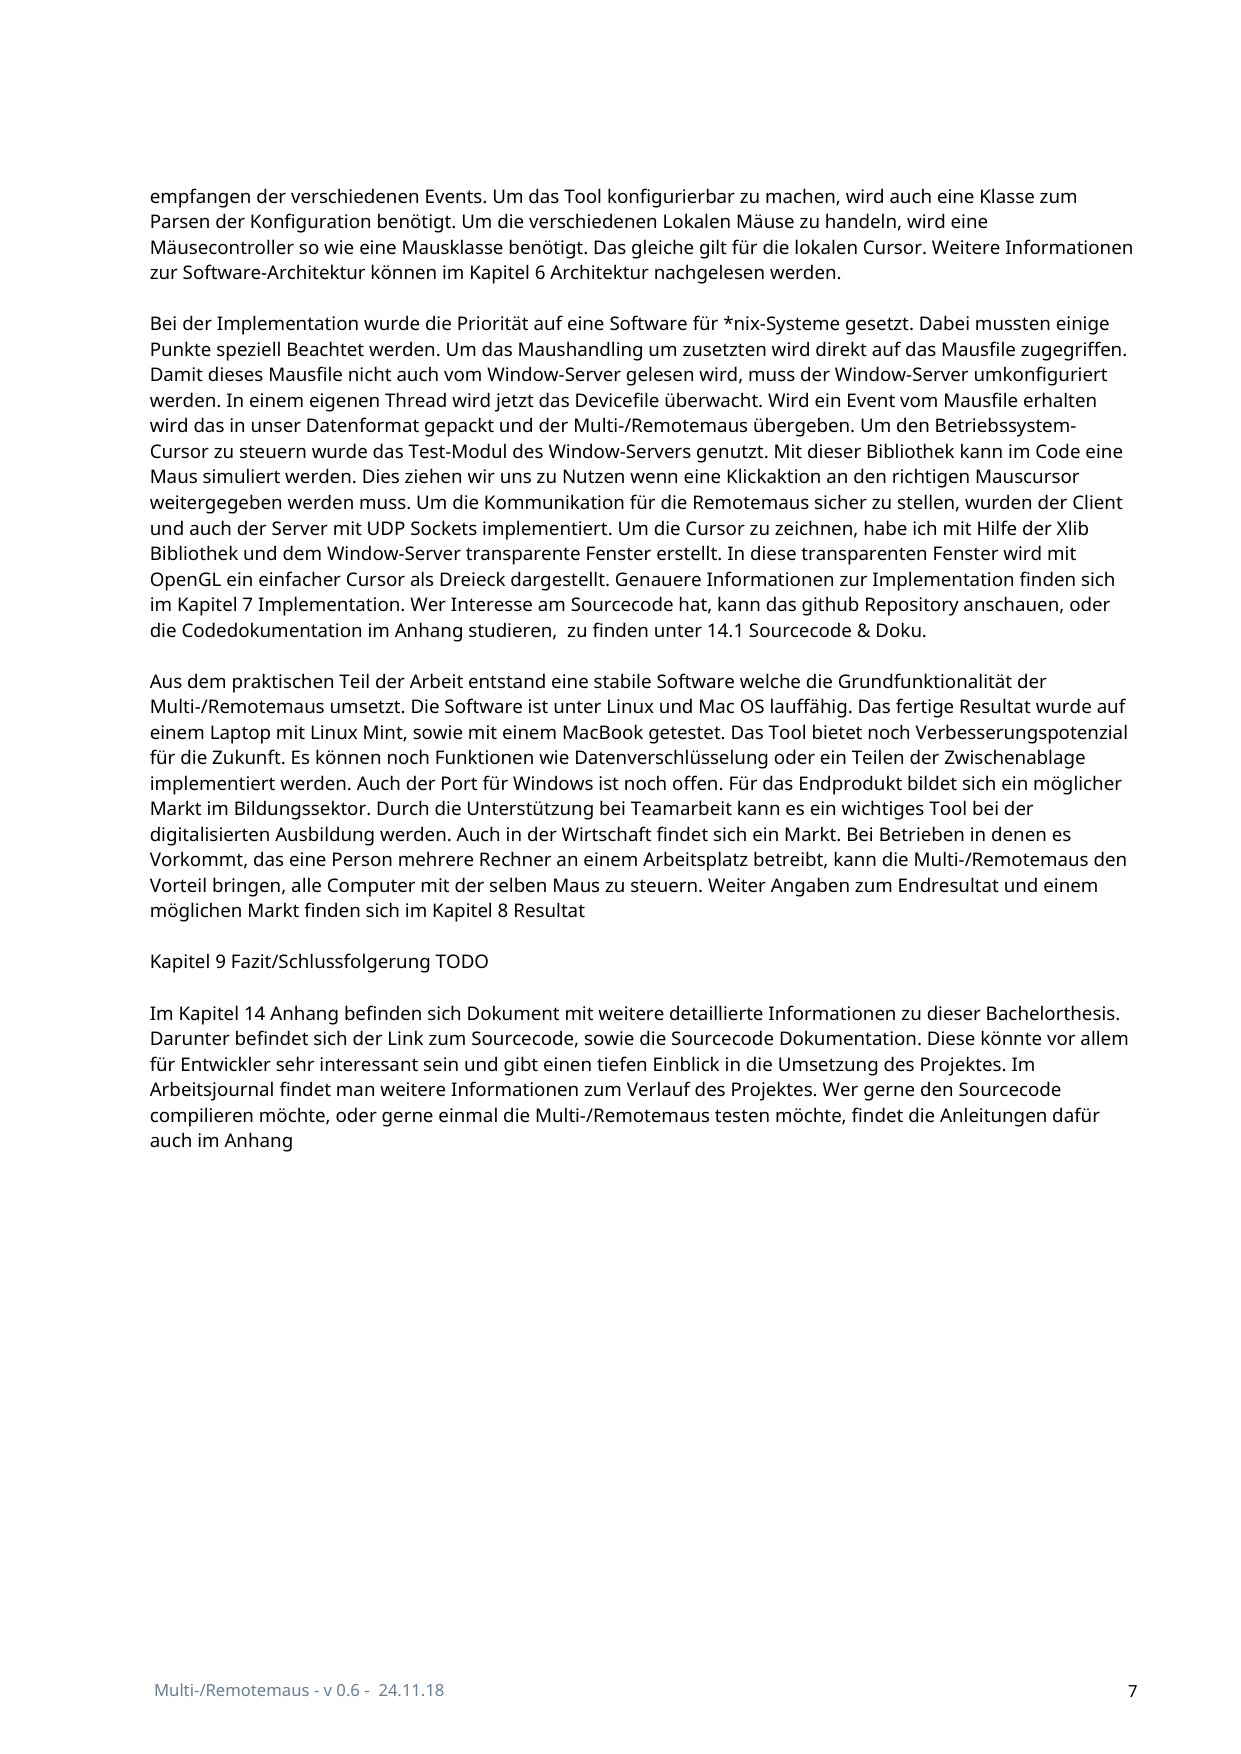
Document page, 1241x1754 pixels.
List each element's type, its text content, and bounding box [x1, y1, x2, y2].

text Kapitel 9 Fazit/Schlussfolgerung TODO [149, 949, 1136, 974]
text Bei der Implementation wurde die Priorität auf eine Software für *nix-Systeme gesetzt. Dabei mussten einige Punkte speziell Beachtet werden. Um das Maushandling um zusetzten wird direkt auf das Mausfile zugegriffen. Damit dieses Mausfile nicht auch vom Window-Server gelesen wird, muss der Window-Server umkonfiguriert werden. In einem eigenen Thread wird jetzt das Devicefile überwacht. Wird ein Event vom Mausfile erhalten wird das in unser Datenformat gepackt und der Multi-/Remotemaus übergeben. Um den Betriebssystem-Cursor zu steuern wurde das Test-Modul des Window-Servers genutzt. Mit dieser Bibliothek kann im Code eine Maus simuliert werden. Dies ziehen wir uns zu Nutzen wenn eine Klickaktion an den richtigen Mauscursor weitergegeben werden muss. Um die Kommunikation für die Remotemaus sicher zu stellen, wurden der Client und auch der Server mit UDP Sockets implementiert. Um die Cursor zu zeichnen, habe ich mit Hilfe der Xlib Bibliothek und dem Window-Server transparente Fenster erstellt. In diese transparenten Fenster wird mit OpenGL ein einfacher Cursor als Dreieck dargestellt. Genauere Informationen zur Implementation finden sich im Kapitel 7 Implementation. Wer Interesse am Sourcecode hat, kann das github Repository anschauen, oder die Codedokumentation im Anhang studieren, zu finden unter 14.1 Sourcecode & Doku. [149, 311, 1136, 642]
text Im Kapitel 14 Anhang befinden sich Dokument mit weitere detaillierte Informationen zu dieser Bachelorthesis. Darunter befindet sich der Link zum Sourcecode, sowie die Sourcecode Dokumentation. Diese könnte vor allem für Entwickler sehr interessant sein und gibt einen tiefen Einblick in die Umsetzung des Projektes. Im Arbeitsjournal findet man weitere Informationen zum Verlauf des Projektes. Wer gerne den Sourcecode compilieren möchte, oder gerne einmal die Multi-/Remotemaus testen möchte, findet die Anleitungen dafür auch im Anhang [149, 1000, 1136, 1153]
text empfangen der verschiedenen Events. Um das Tool konfigurierbar zu machen, wird auch eine Klasse zum Parsen der Konfiguration benötigt. Um die verschiedenen Lokalen Mäuse zu handeln, wird eine Mäusecontroller so wie eine Mausklasse benötigt. Das gleiche gilt für die lokalen Cursor. Weitere Informationen zur Software-Architektur können im Kapitel 6 Architektur nachgelesen werden. [149, 183, 1136, 285]
text Aus dem praktischen Teil der Arbeit entstand eine stabile Software welche die Grundfunktionalität der Multi-/Remotemaus umsetzt. Die Software ist unter Linux und Mac OS lauffähig. Das fertige Resultat wurde auf einem Laptop mit Linux Mint, sowie mit einem MacBook getestet. Das Tool bietet noch Verbesserungspotenzial für die Zukunft. Es können noch Funktionen wie Datenverschlüsselung oder ein Teilen der Zwischenablage implementiert werden. Auch der Port für Windows ist noch offen. Für das Endprodukt bildet sich ein möglicher Markt im Bildungssektor. Durch die Unterstützung bei Teamarbeit kann es ein wichtiges Tool bei der digitalisierten Ausbildung werden. Auch in der Wirtschaft findet sich ein Markt. Bei Betrieben in denen es Vorkommt, das eine Person mehrere Rechner an einem Arbeitsplatz betreibt, kann die Multi-/Remotemaus den Vorteil bringen, alle Computer mit der selben Maus zu steuern. Weiter Angaben zum Endresultat und einem möglichen Markt finden sich im Kapitel 8 Resultat [149, 668, 1136, 923]
